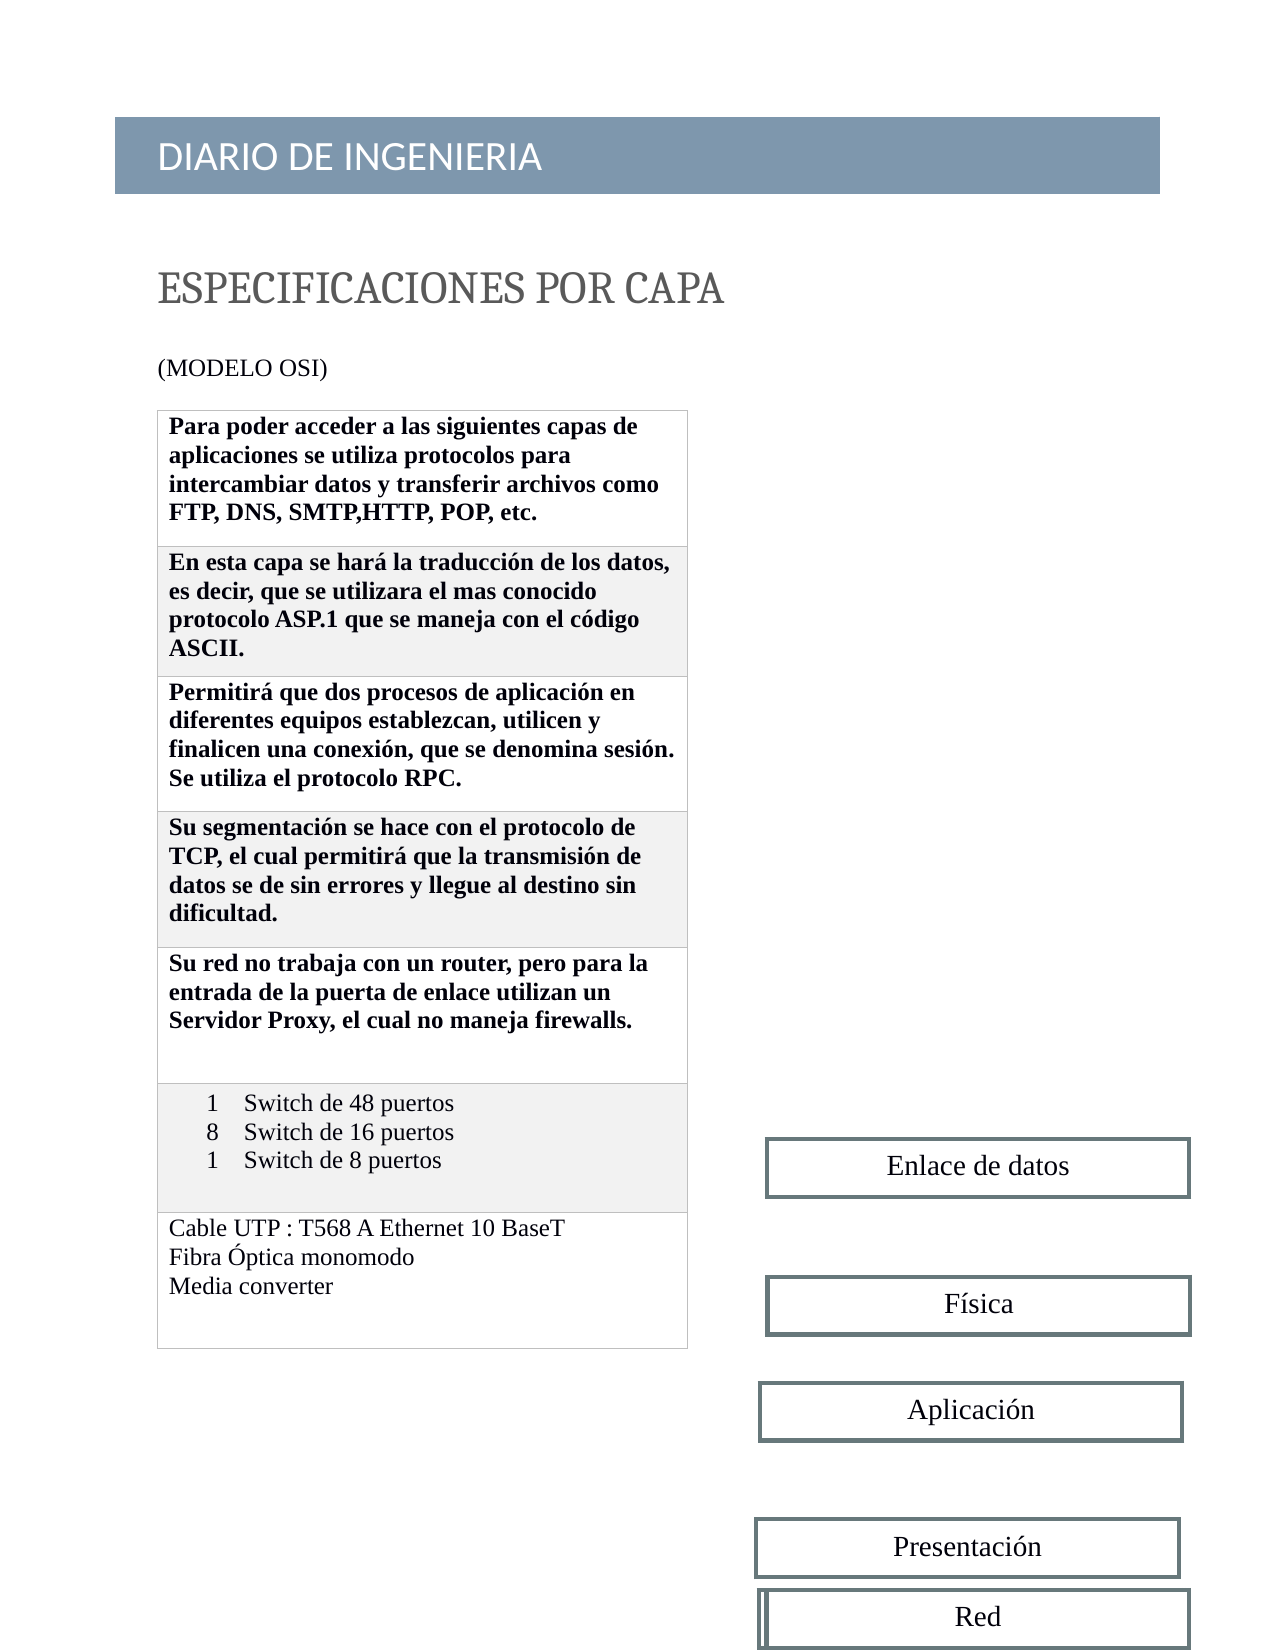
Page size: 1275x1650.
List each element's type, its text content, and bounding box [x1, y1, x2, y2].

text Enlace de datos [784, 1148, 1172, 1182]
table_header Para poder acceder a las siguientes capas de aplicaciones se utiliza protocolos para intercambiar datos y transferir archivos como FTP, DNS, SMTP,HTTP, POP, etc. [158, 411, 687, 546]
text Física [784, 1286, 1173, 1320]
text Aplicación [777, 1392, 1165, 1426]
table_cell Su segmentación se hace con el protocolo de TCP, el cual permitirá que la transmisión de datos se de sin errores y llegue al destino sin dificultad. [158, 812, 687, 947]
subtitle ESPECIFICACIONES POR CAPA [157, 262, 1117, 315]
text Presentación [773, 1529, 1162, 1562]
text (MODELO OSI) [157, 353, 1117, 381]
table_cell Permitirá que dos procesos de aplicación en diferentes equipos establezcan, utilicen y finalicen una conexión, que se denomina sesión. Se utiliza el protocolo RPC. [158, 677, 687, 811]
table_cell Su red no trabaja con un router, pero para la entrada de la puerta de enlace utilizan un Servidor Proxy, el cual no maneja firewalls. [158, 948, 687, 1083]
table_cell Switch de 48 puertos Switch de 16 puertos Switch de 8 puertos [158, 1084, 687, 1212]
text Red [783, 1599, 1172, 1633]
table_cell Cable UTP : T568 A Ethernet 10 BaseT Fibra Óptica monomodo Media converter [158, 1213, 687, 1348]
table_cell En esta capa se hará la traducción de los datos, es decir, que se utilizara el mas conocido protocolo ASP.1 que se maneja con el código ASCII. [158, 547, 687, 676]
